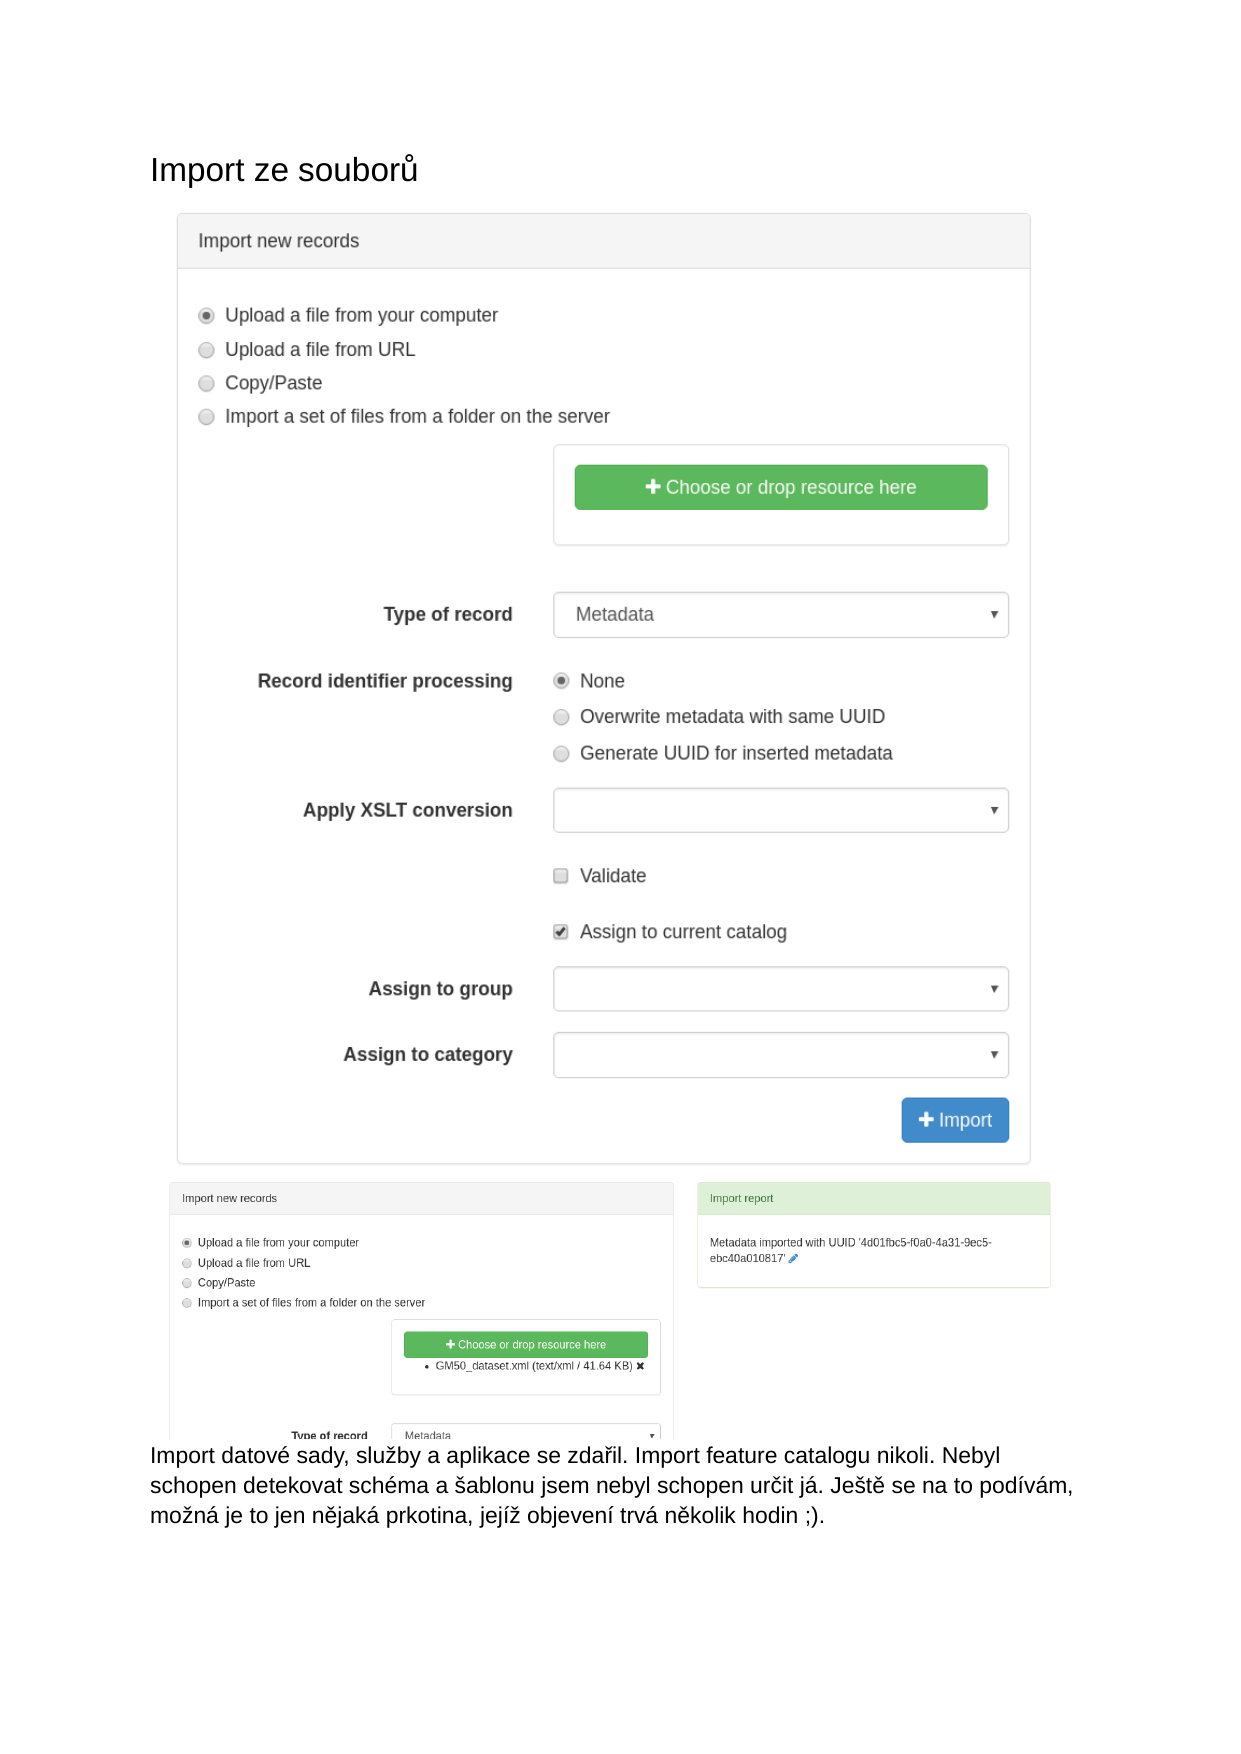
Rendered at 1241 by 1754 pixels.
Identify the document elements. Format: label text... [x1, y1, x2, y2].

picture [150, 201, 1091, 1174]
text Import datové sady, služby a aplikace se zdařil. Import feature catalogu nikoli. Nebyl schopen detekovat schéma a šablonu jsem nebyl schopen určit já. Ještě se na to podívám, možná je to jen nějaká prkotina, jejíž objevení trvá několik hodin ;). [150, 1442, 1090, 1529]
subtitle Import ze souborů [150, 150, 1090, 188]
picture [150, 1177, 1091, 1439]
